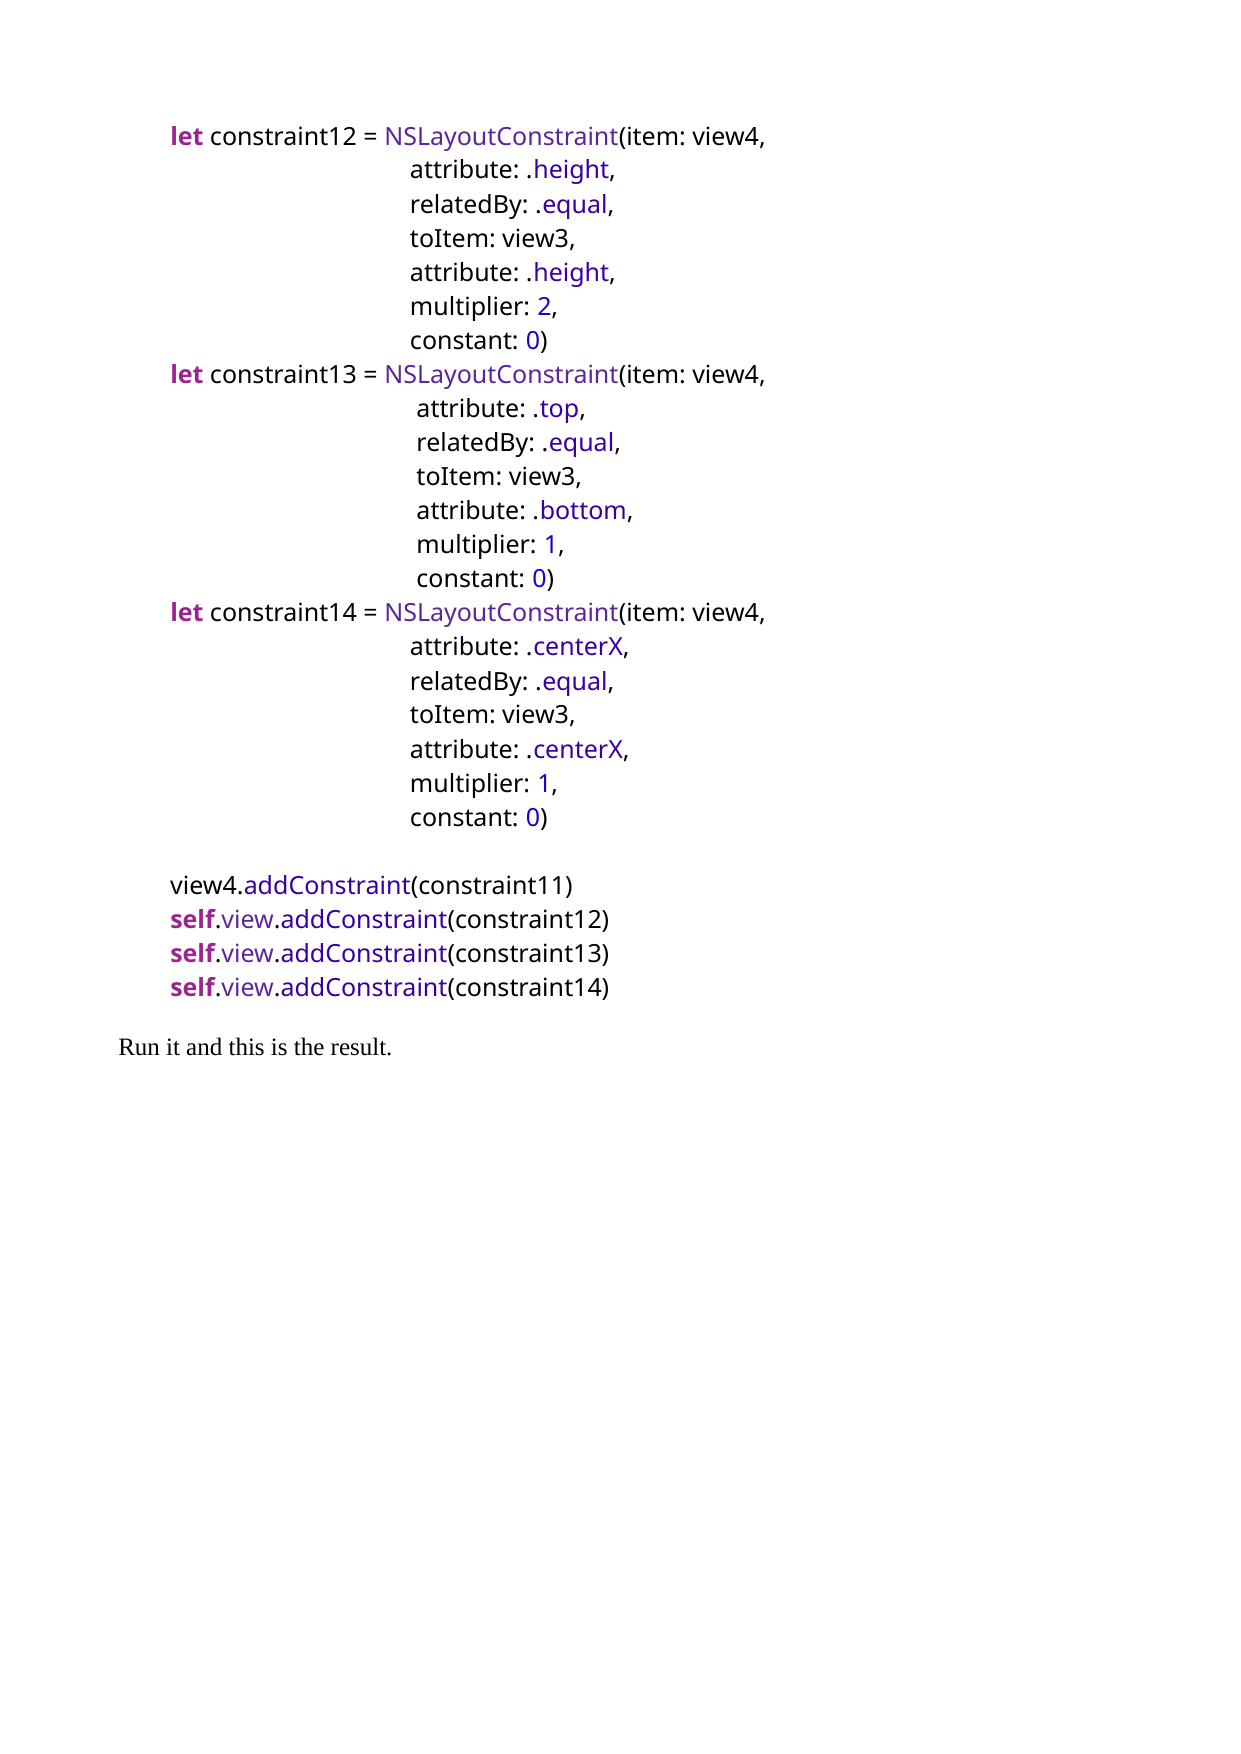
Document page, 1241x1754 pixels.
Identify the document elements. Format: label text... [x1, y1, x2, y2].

text let constraint12 = NSLayoutConstraint(item: view4, [118, 118, 1122, 152]
text let constraint14 = NSLayoutConstraint(item: view4, [118, 595, 1122, 629]
text multiplier: 2, [118, 288, 1122, 322]
text let constraint13 = NSLayoutConstraint(item: view4, [118, 357, 1122, 391]
text relatedBy: .equal, [118, 186, 1122, 220]
text relatedBy: .equal, [118, 425, 1122, 459]
text attribute: .bottom, [118, 493, 1122, 527]
text constant: 0) [118, 799, 1122, 833]
text constant: 0) [118, 322, 1122, 357]
text Run it and this is the result. [118, 1032, 1122, 1061]
text attribute: .height, [118, 152, 1122, 186]
text self.view.addConstraint(constraint14) [118, 970, 1122, 1004]
text view4.addConstraint(constraint11) [118, 867, 1122, 902]
text multiplier: 1, [118, 765, 1122, 799]
text toItem: view3, [118, 220, 1122, 254]
text constant: 0) [118, 561, 1122, 595]
text attribute: .top, [118, 391, 1122, 425]
text toItem: view3, [118, 697, 1122, 731]
text self.view.addConstraint(constraint12) [118, 902, 1122, 936]
text attribute: .centerX, [118, 629, 1122, 663]
text attribute: .height, [118, 254, 1122, 288]
text multiplier: 1, [118, 527, 1122, 561]
text self.view.addConstraint(constraint13) [118, 936, 1122, 970]
text toItem: view3, [118, 459, 1122, 493]
text relatedBy: .equal, [118, 663, 1122, 697]
text attribute: .centerX, [118, 731, 1122, 765]
